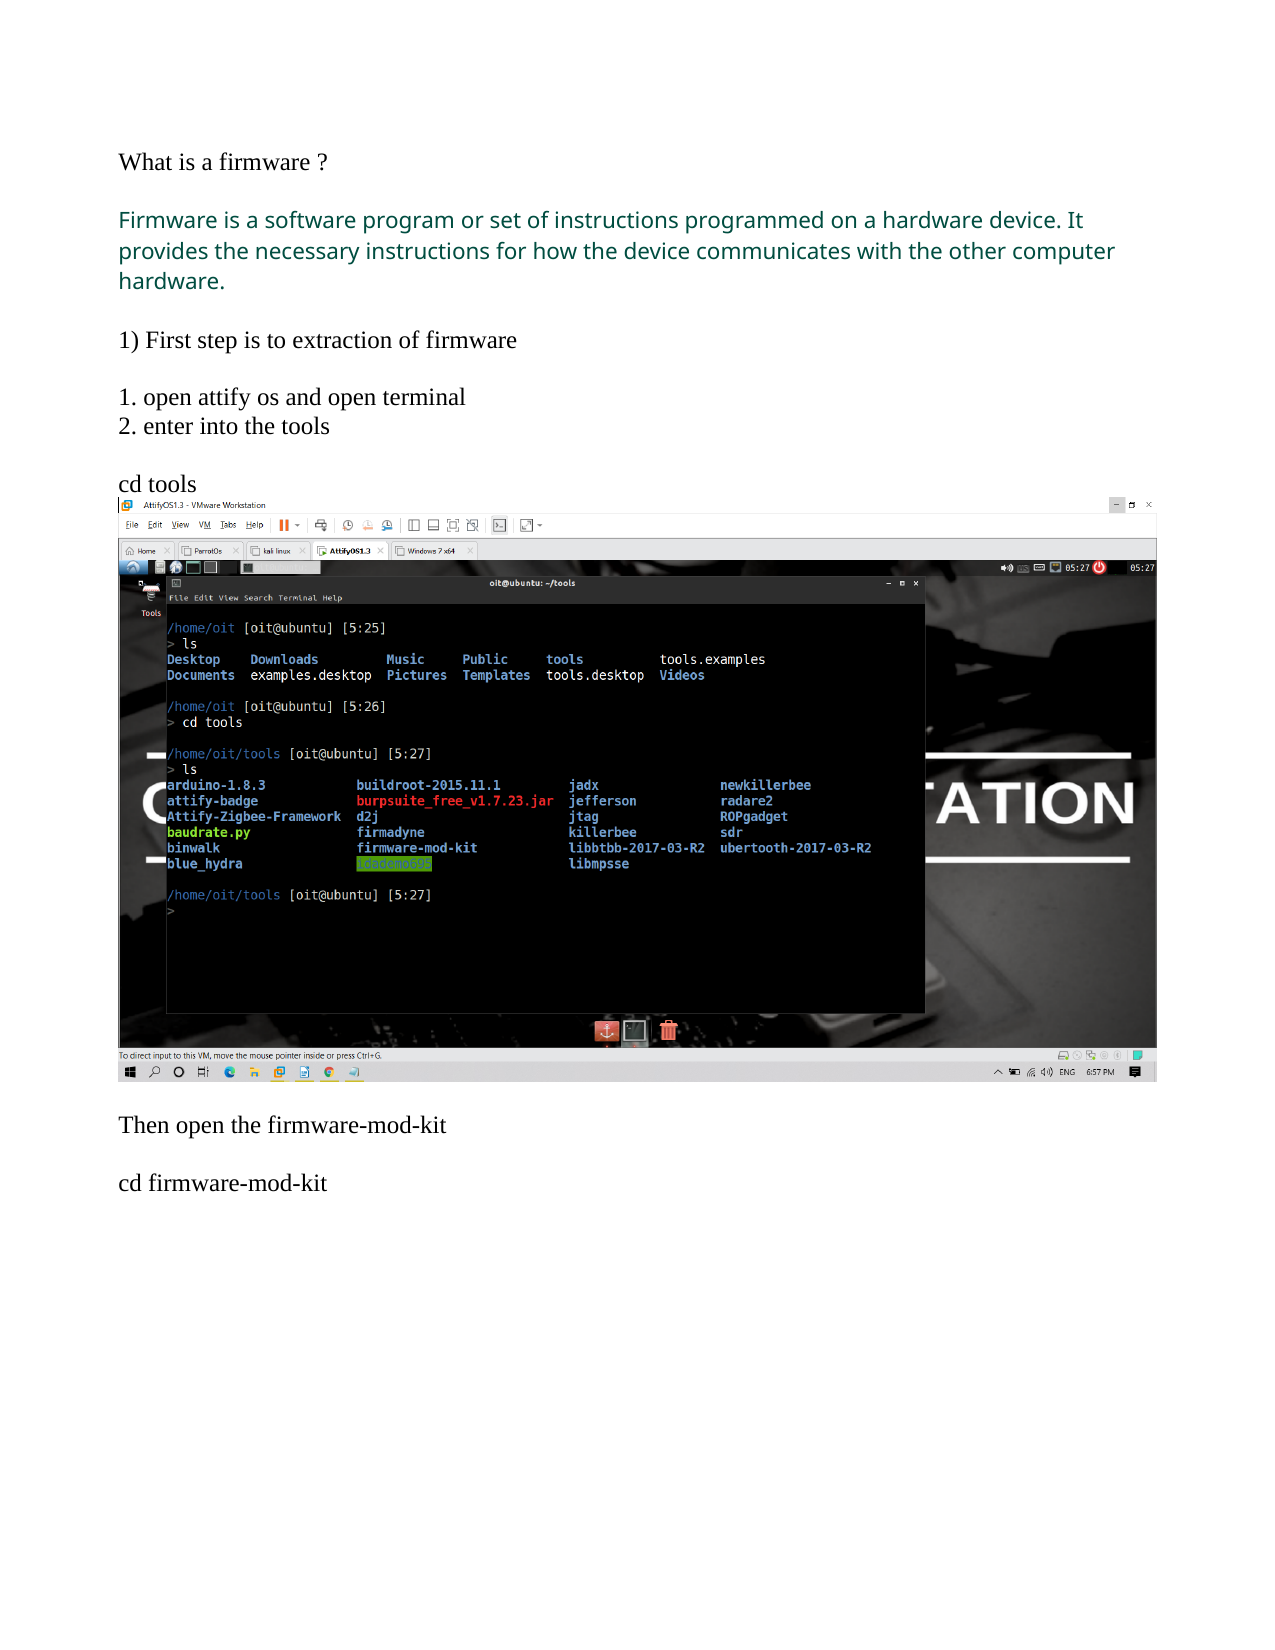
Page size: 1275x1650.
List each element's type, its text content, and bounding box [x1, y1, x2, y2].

text 2. enter into the tools [118, 411, 1157, 440]
text Then open the firmware-mod-kit [118, 1111, 1157, 1139]
picture [118, 497, 1157, 1082]
text What is a firmware ? [118, 147, 1157, 176]
text Firmware is a software program or set of instructions programmed on a hardware device. It provides the necessary instructions for how the device communicates with the other computer hardware. [118, 204, 1157, 296]
text cd firmware-mod-kit [118, 1168, 1157, 1197]
text 1. open attify os and open terminal [118, 382, 1157, 411]
text cd tools [118, 469, 1157, 497]
text 1) First step is to extraction of firmware [118, 325, 1157, 354]
